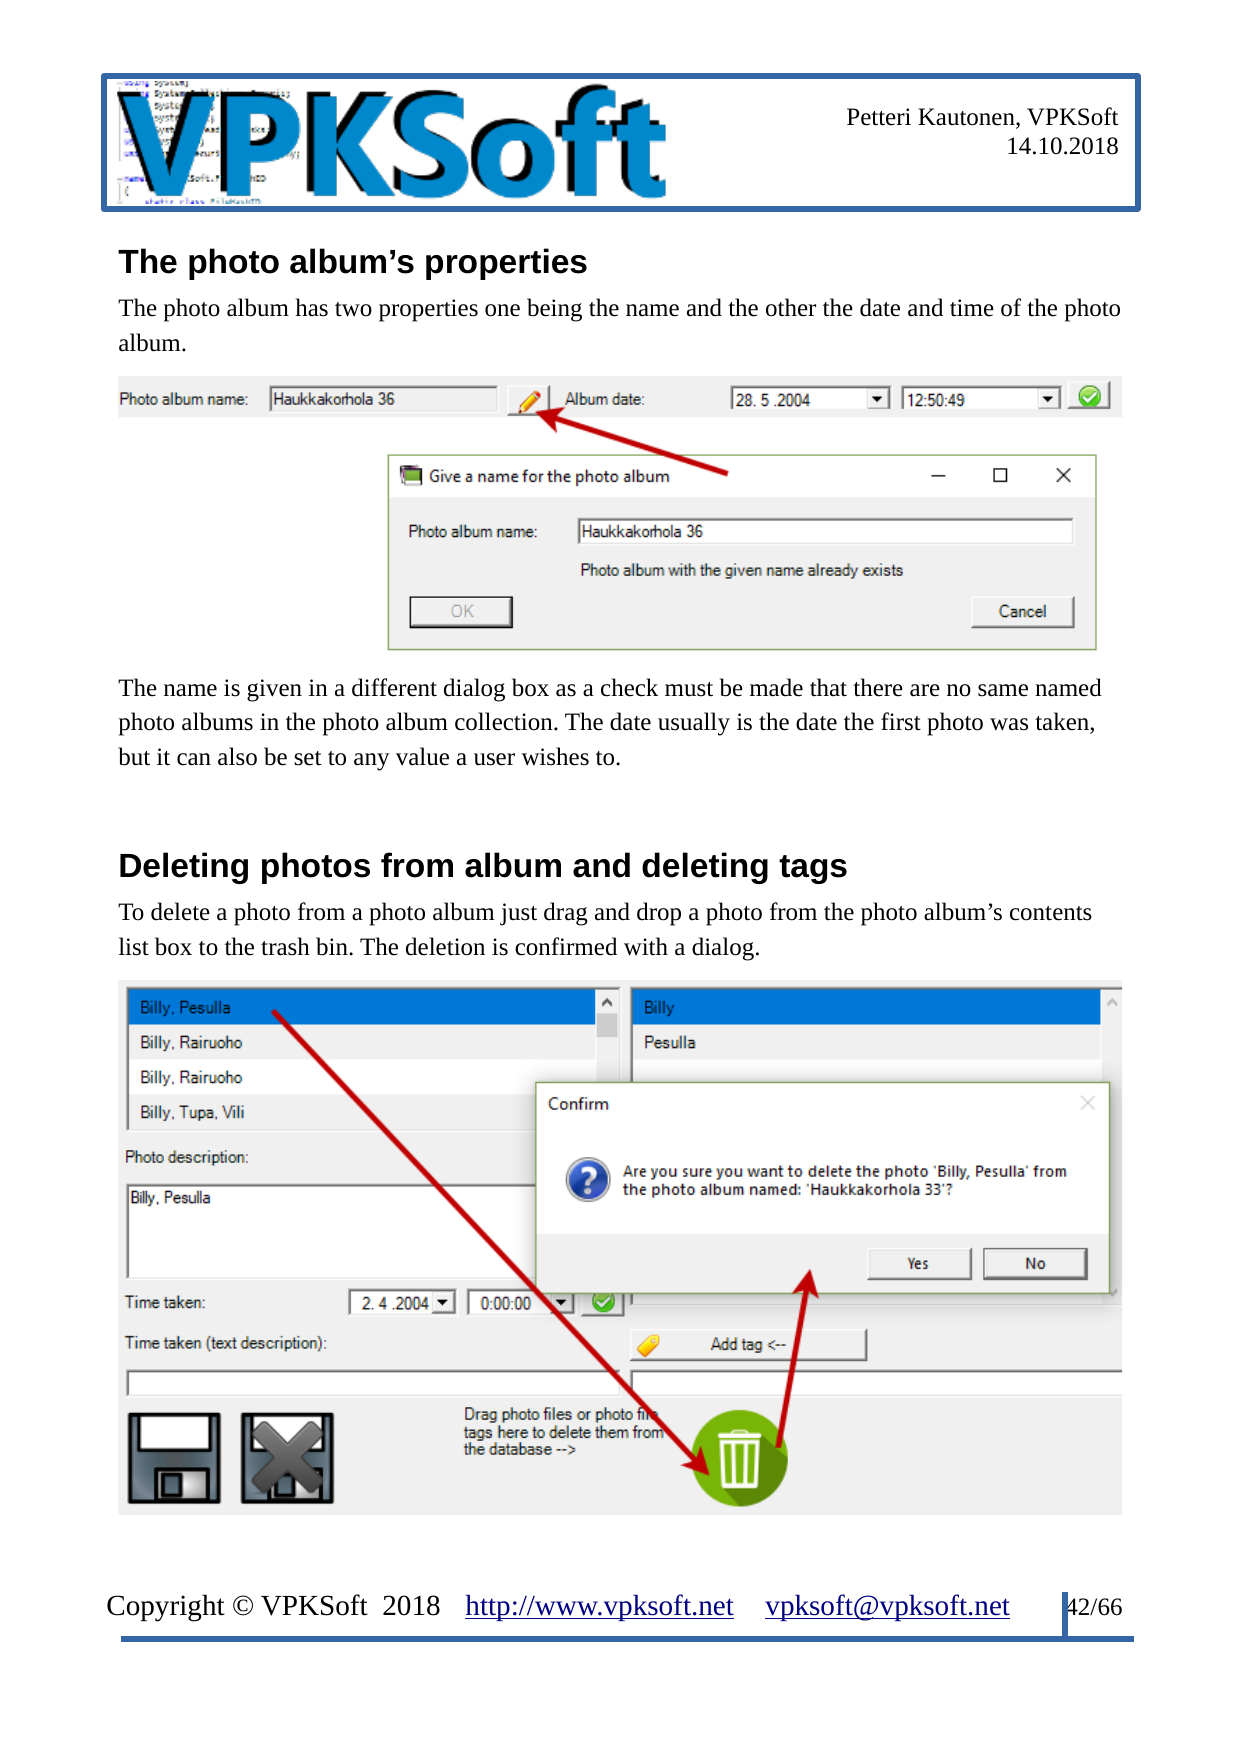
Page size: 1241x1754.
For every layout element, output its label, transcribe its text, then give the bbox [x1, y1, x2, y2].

text To delete a photo from a photo album just drag and drop a photo from the photo album’s contents list box to the trash bin. The deletion is confirmed with a dialog. [118, 897, 1122, 960]
subtitle The photo album’s properties [118, 242, 1122, 281]
picture [116, 81, 672, 204]
picture [118, 980, 1123, 1515]
subtitle Deleting photos from album and deleting tags [118, 846, 1122, 885]
text The photo album has two properties one being the name and the other the date and time of the photo album. [118, 293, 1122, 356]
text The name is given in a different dialog box as a check must be made that there are no same named photo albums in the photo album collection. The date usually is the date the first photo was taken, but it can also be set to any value a user wishes to. [118, 667, 1122, 770]
picture [118, 376, 1123, 667]
